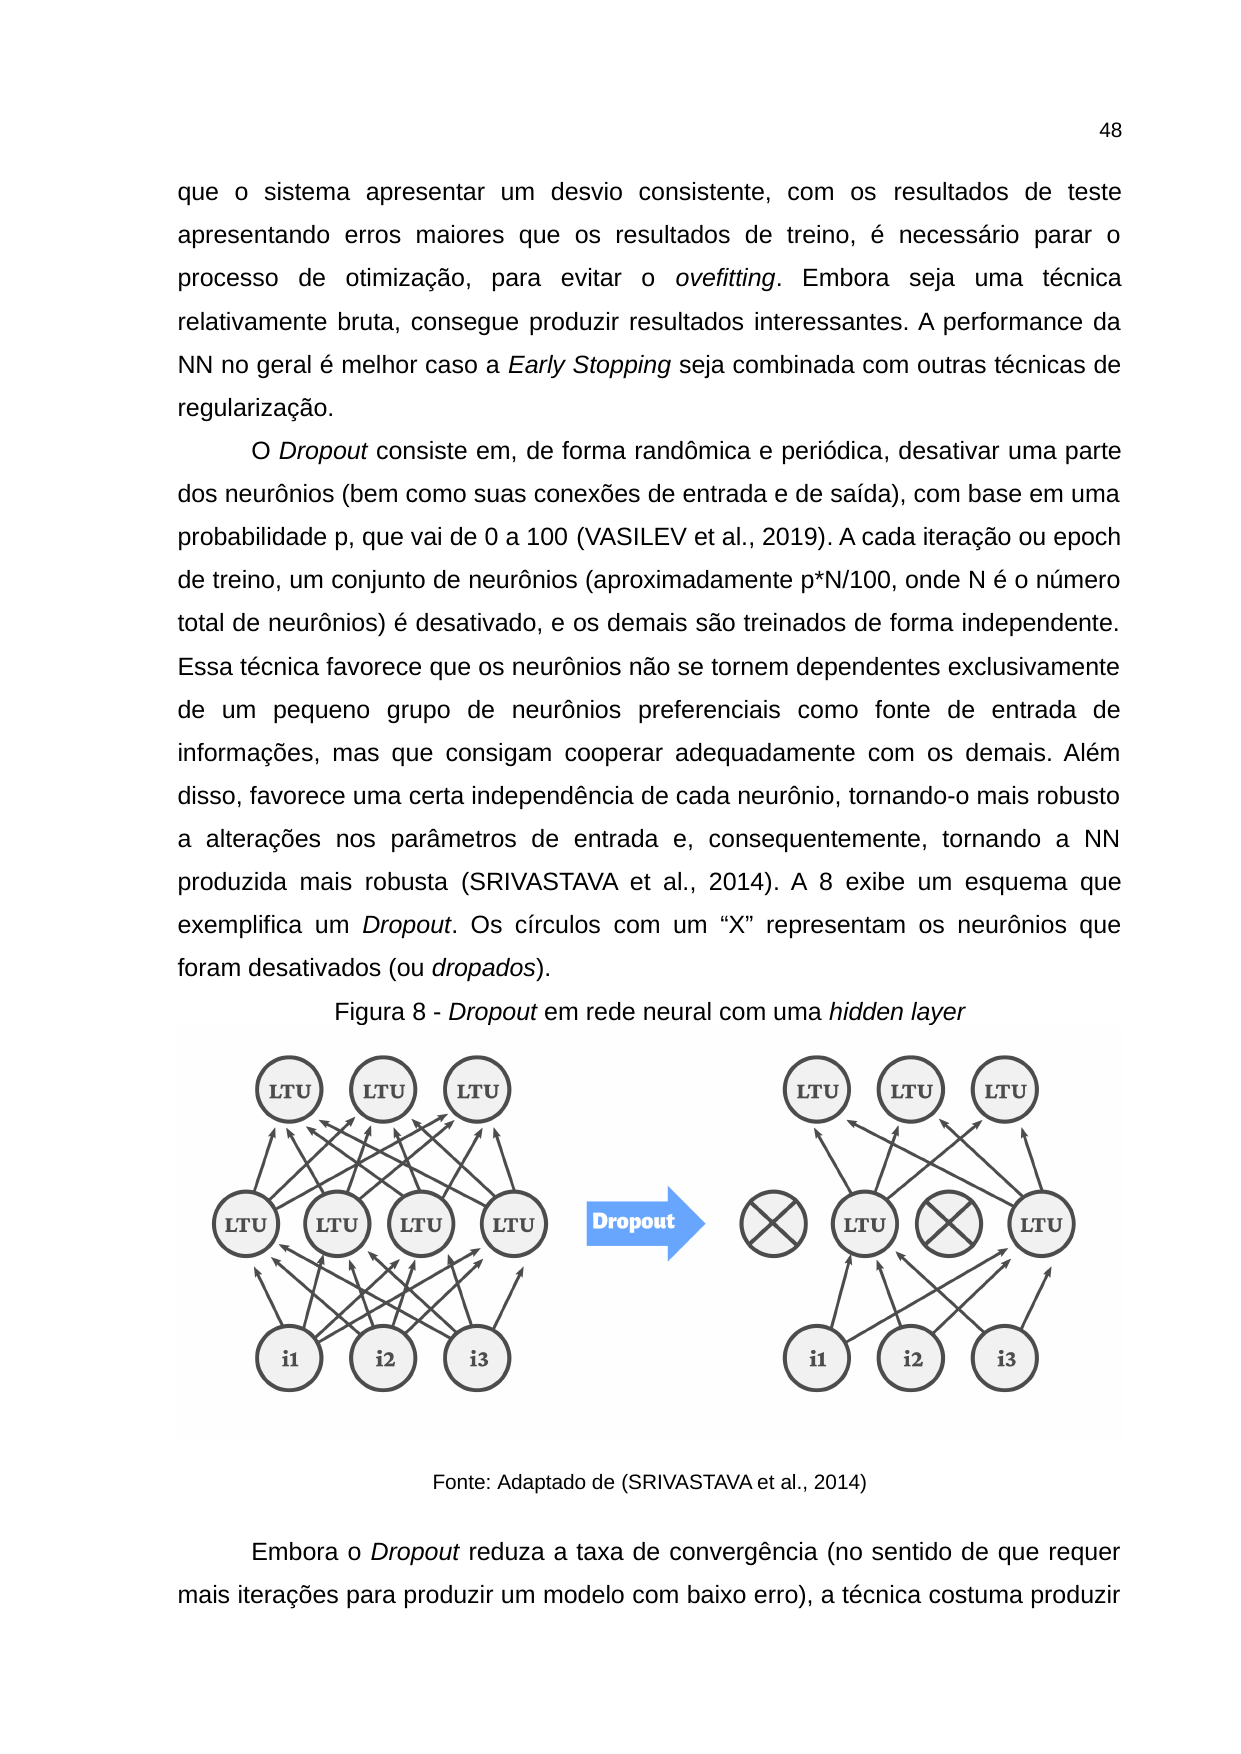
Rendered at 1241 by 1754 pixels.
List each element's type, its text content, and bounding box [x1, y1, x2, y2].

text que o sistema apresentar um desvio consistente, com os resultados de teste apresentando erros maiores que os resultados de treino, é necessário parar o processo de otimização, para evitar o ovefitting. Embora seja uma técnica relativamente bruta, consegue produzir resultados interessantes. A performance da NN no geral é melhor caso a Early Stopping seja combinada com outras técnicas de regularização. [177, 177, 1122, 421]
picture [177, 1025, 1123, 1442]
text Figura 8 - Dropout em rede neural com uma hidden layer [177, 996, 1122, 1025]
text Embora o Dropout reduza a taxa de convergência (no sentido de que requer mais iterações para produzir um modelo com baixo erro), a técnica costuma produzir [177, 1537, 1122, 1609]
text O Dropout consiste em, de forma randômica e periódica, desativar uma parte dos neurônios (bem como suas conexões de entrada e de saída), com base em uma probabilidade p, que vai de 0 a 100 (VASILEV et al., 2019). A cada iteração ou epoch de treino, um conjunto de neurônios (aproximadamente p*N/100, onde N é o número total de neurônios) é desativado, e os demais são treinados de forma independente. Essa técnica favorece que os neurônios não se tornem dependentes exclusivamente de um pequeno grupo de neurônios preferenciais como fonte de entrada de informações, mas que consigam cooperar adequadamente com os demais. Além disso, favorece uma certa independência de cada neurônio, tornando-o mais robusto a alterações nos parâmetros de entrada e, consequentemente, tornando a NN produzida mais robusta (SRIVASTAVA et al., 2014). A 8 exibe um esquema que exemplifica um Dropout. Os círculos com um “X” representam os neurônios que foram desativados (ou dropados). [177, 436, 1122, 982]
text Fonte: Adaptado de (SRIVASTAVA et al., 2014) [177, 1470, 1122, 1494]
